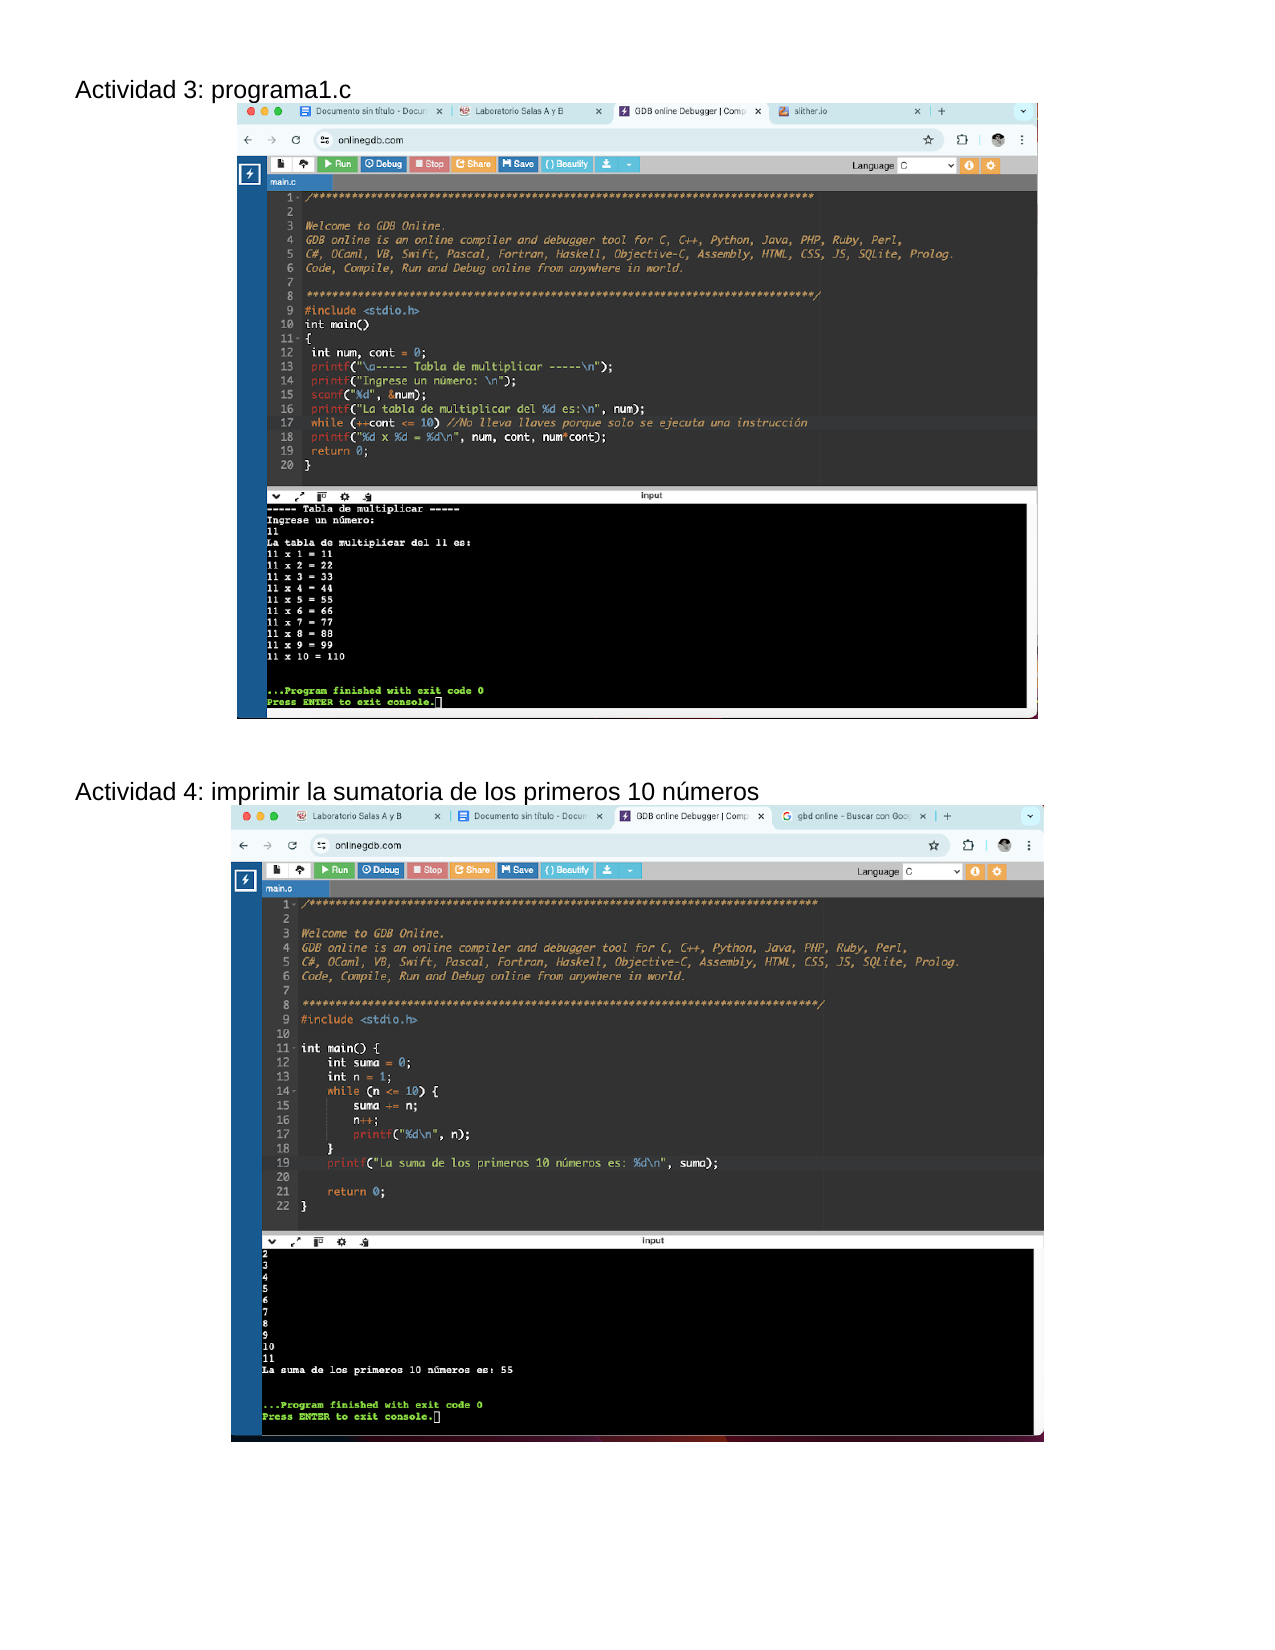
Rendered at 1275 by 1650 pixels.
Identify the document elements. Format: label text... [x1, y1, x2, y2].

text Actividad 3: programa1.c [75, 75, 1200, 104]
text Actividad 4: imprimir la sumatoria de los primeros 10 números [75, 776, 1200, 805]
